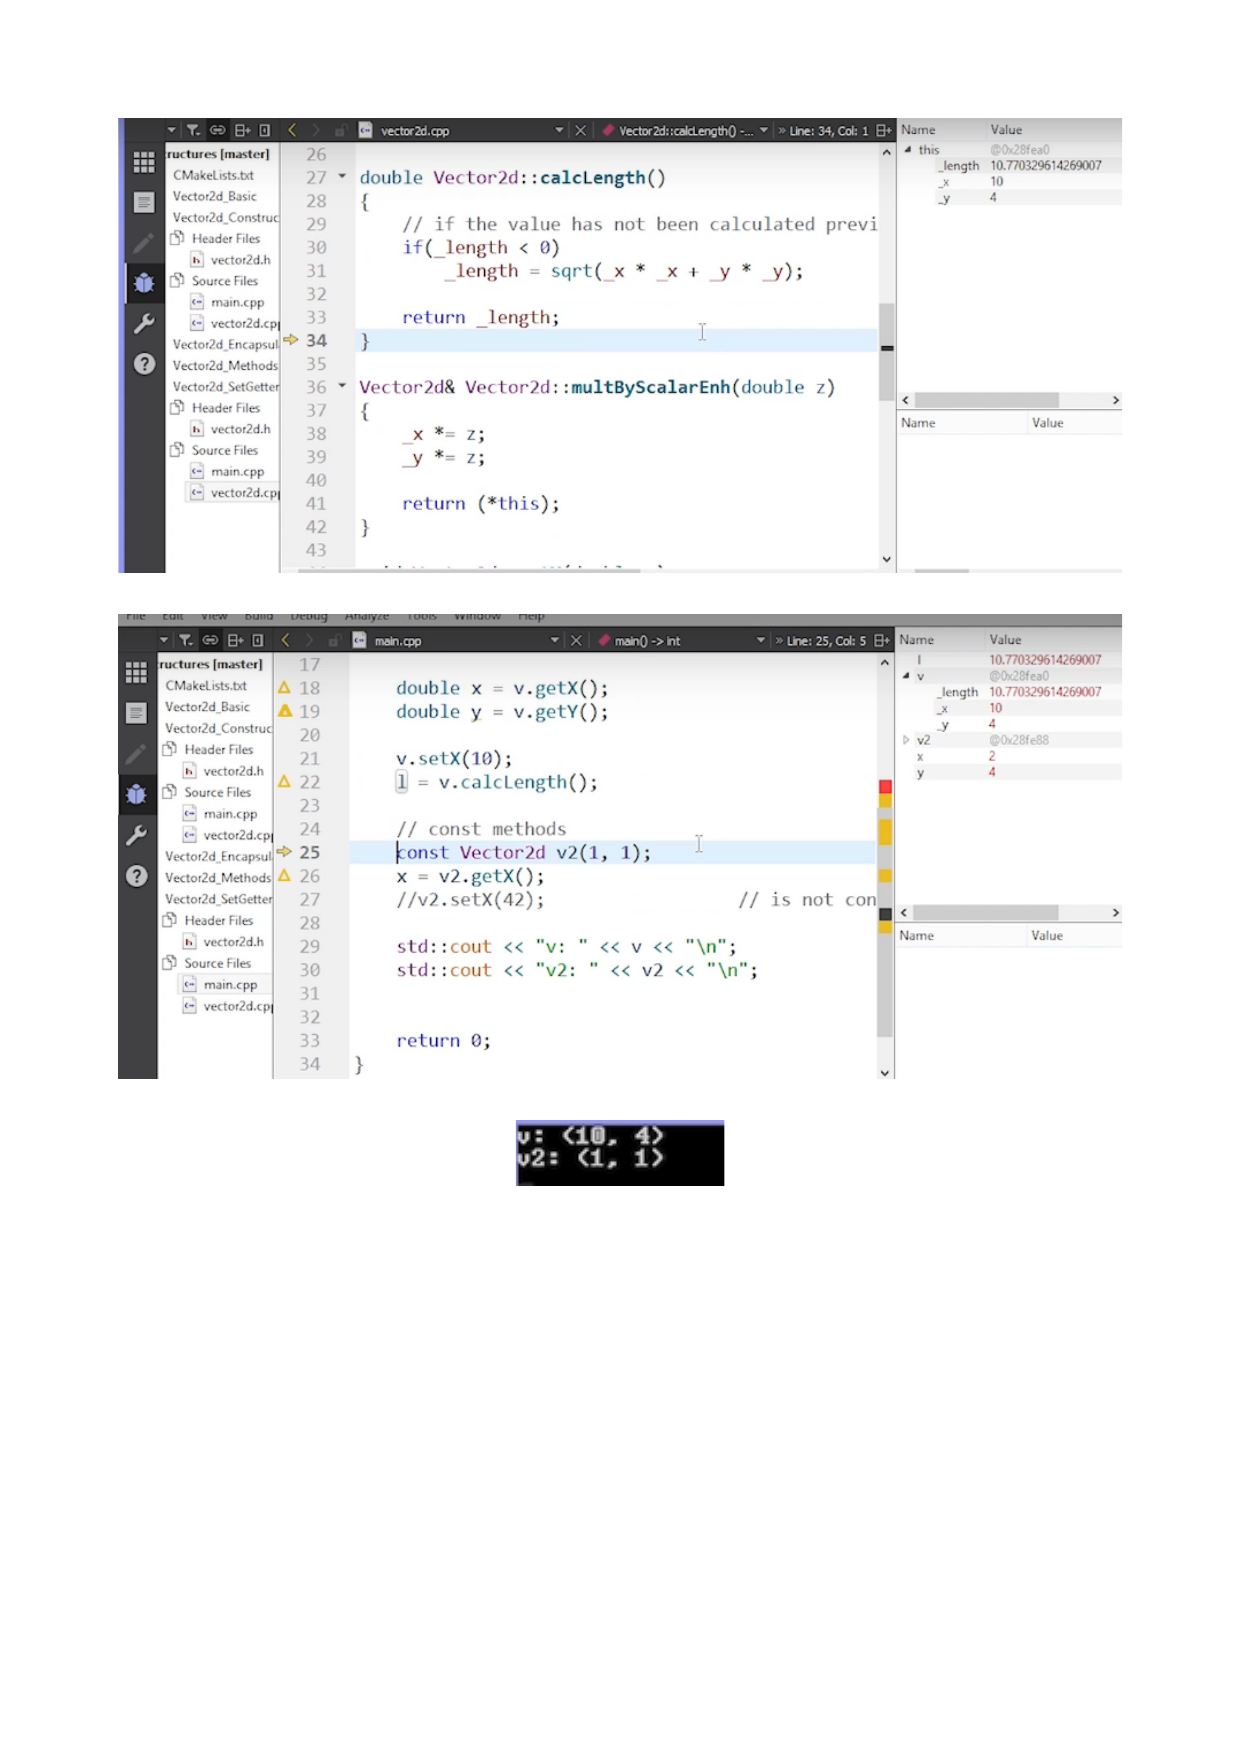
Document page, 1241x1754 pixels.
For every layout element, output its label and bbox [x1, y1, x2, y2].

picture [118, 118, 1123, 573]
picture [118, 614, 1123, 1079]
picture [515, 1120, 725, 1186]
